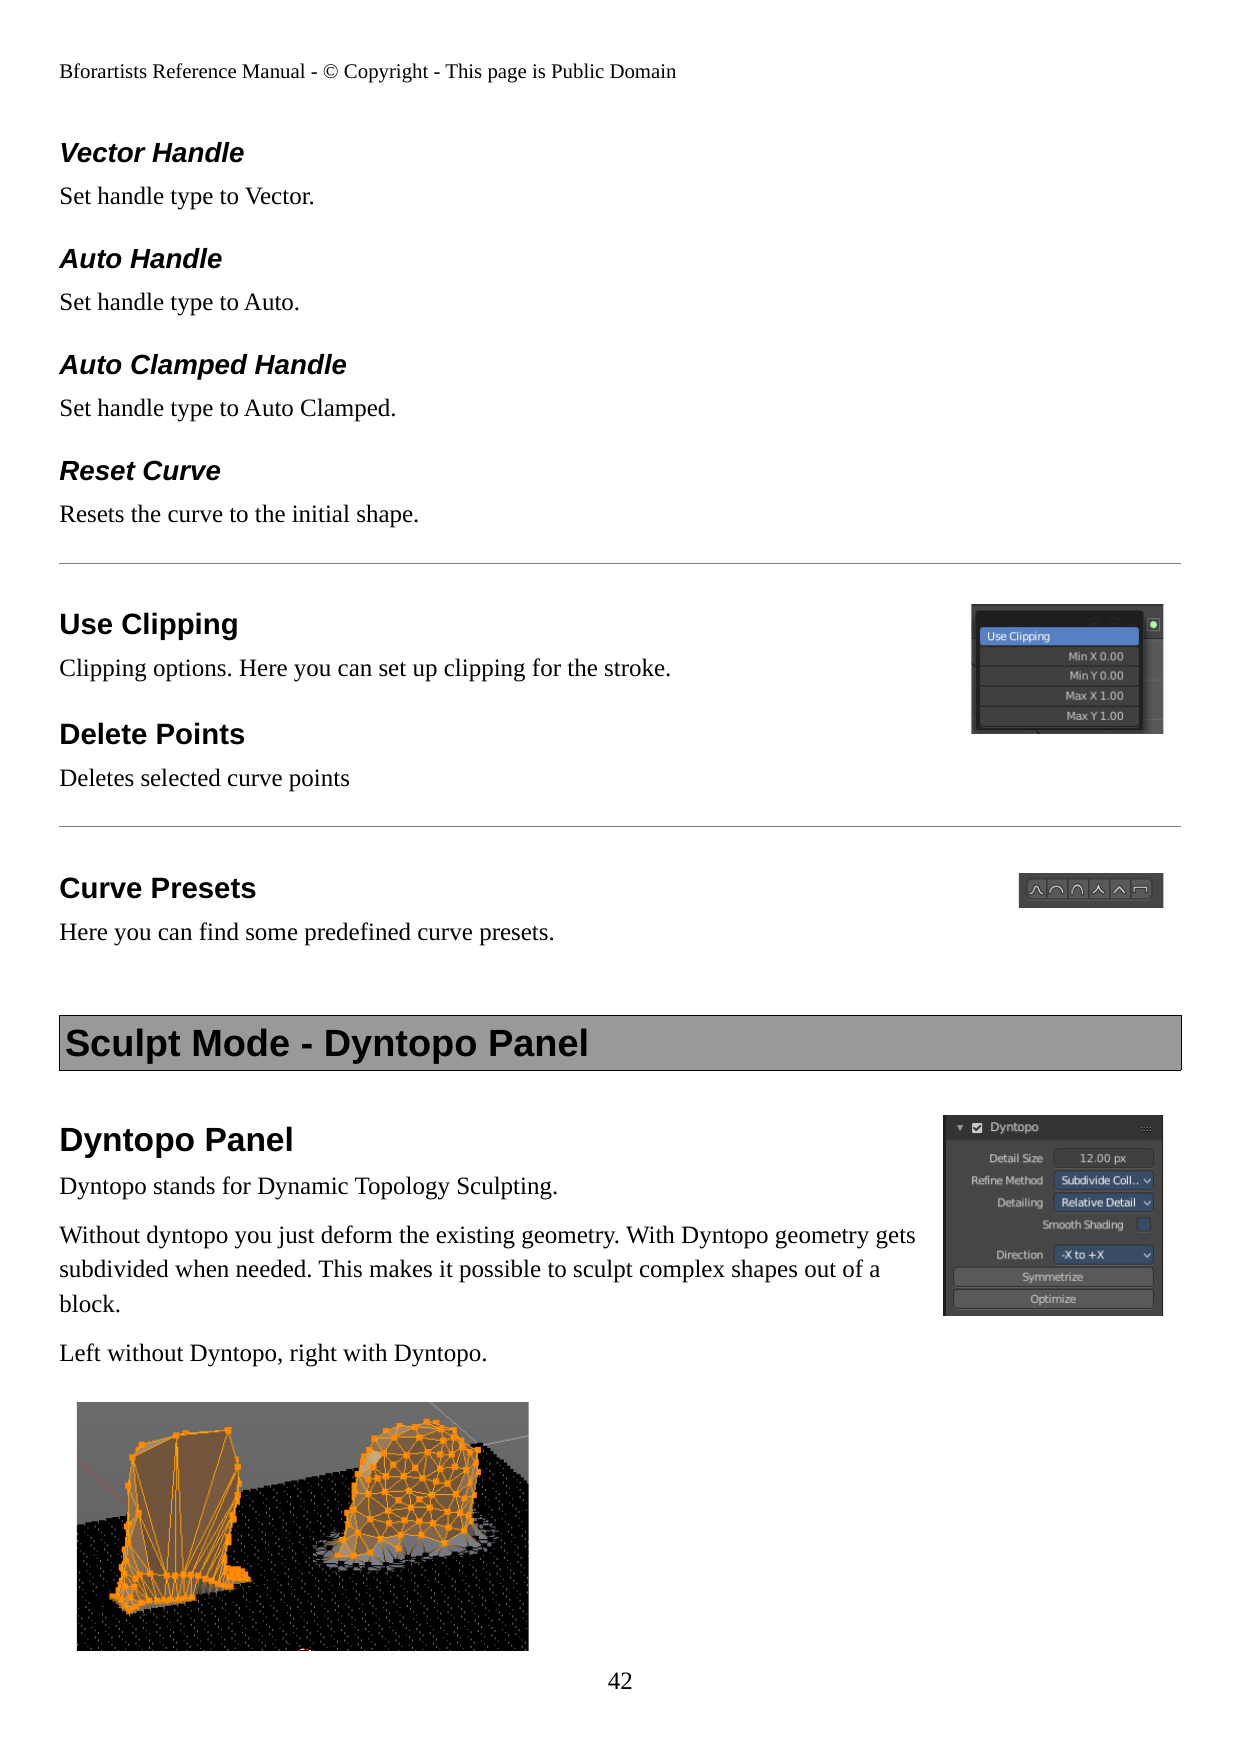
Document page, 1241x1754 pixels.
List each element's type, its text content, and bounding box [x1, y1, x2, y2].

subtitle Reset Curve [59, 454, 1181, 486]
subtitle Vector Handle [59, 137, 1181, 168]
text Set handle type to Auto. [59, 287, 1181, 316]
picture [76, 1402, 529, 1651]
text Clipping options. Here you can set up clipping for the stroke. [59, 653, 971, 682]
subtitle Dyntopo Panel [59, 1120, 943, 1158]
subtitle Curve Presets [59, 871, 1181, 904]
subtitle Delete Points [59, 717, 1181, 750]
subtitle [1164, 1120, 1181, 1158]
text Set handle type to Vector. [59, 181, 1181, 210]
table_header Sculpt Mode - Dyntopo Panel [60, 1016, 1181, 1070]
text Deletes selected curve points [59, 763, 1181, 792]
text Resets the curve to the initial shape. [59, 499, 1181, 528]
text Here you can find some predefined curve presets. [59, 917, 1181, 946]
text Set handle type to Auto Clamped. [59, 393, 1181, 422]
picture [971, 604, 1164, 734]
text Without dyntopo you just deform the existing geometry. With Dyntopo geometry gets subdivided when needed. This makes it possible to sculpt complex shapes out of a block. [59, 1220, 1181, 1318]
picture [1018, 873, 1164, 908]
text Left without Dyntopo, right with Dyntopo. [59, 1338, 1181, 1367]
subtitle [1164, 607, 1181, 640]
text Dyntopo stands for Dynamic Topology Sculpting. [59, 1171, 943, 1200]
subtitle Use Clipping [59, 607, 971, 640]
picture [943, 1115, 1164, 1316]
subtitle Auto Handle [59, 243, 1181, 274]
subtitle Auto Clamped Handle [59, 348, 1181, 380]
